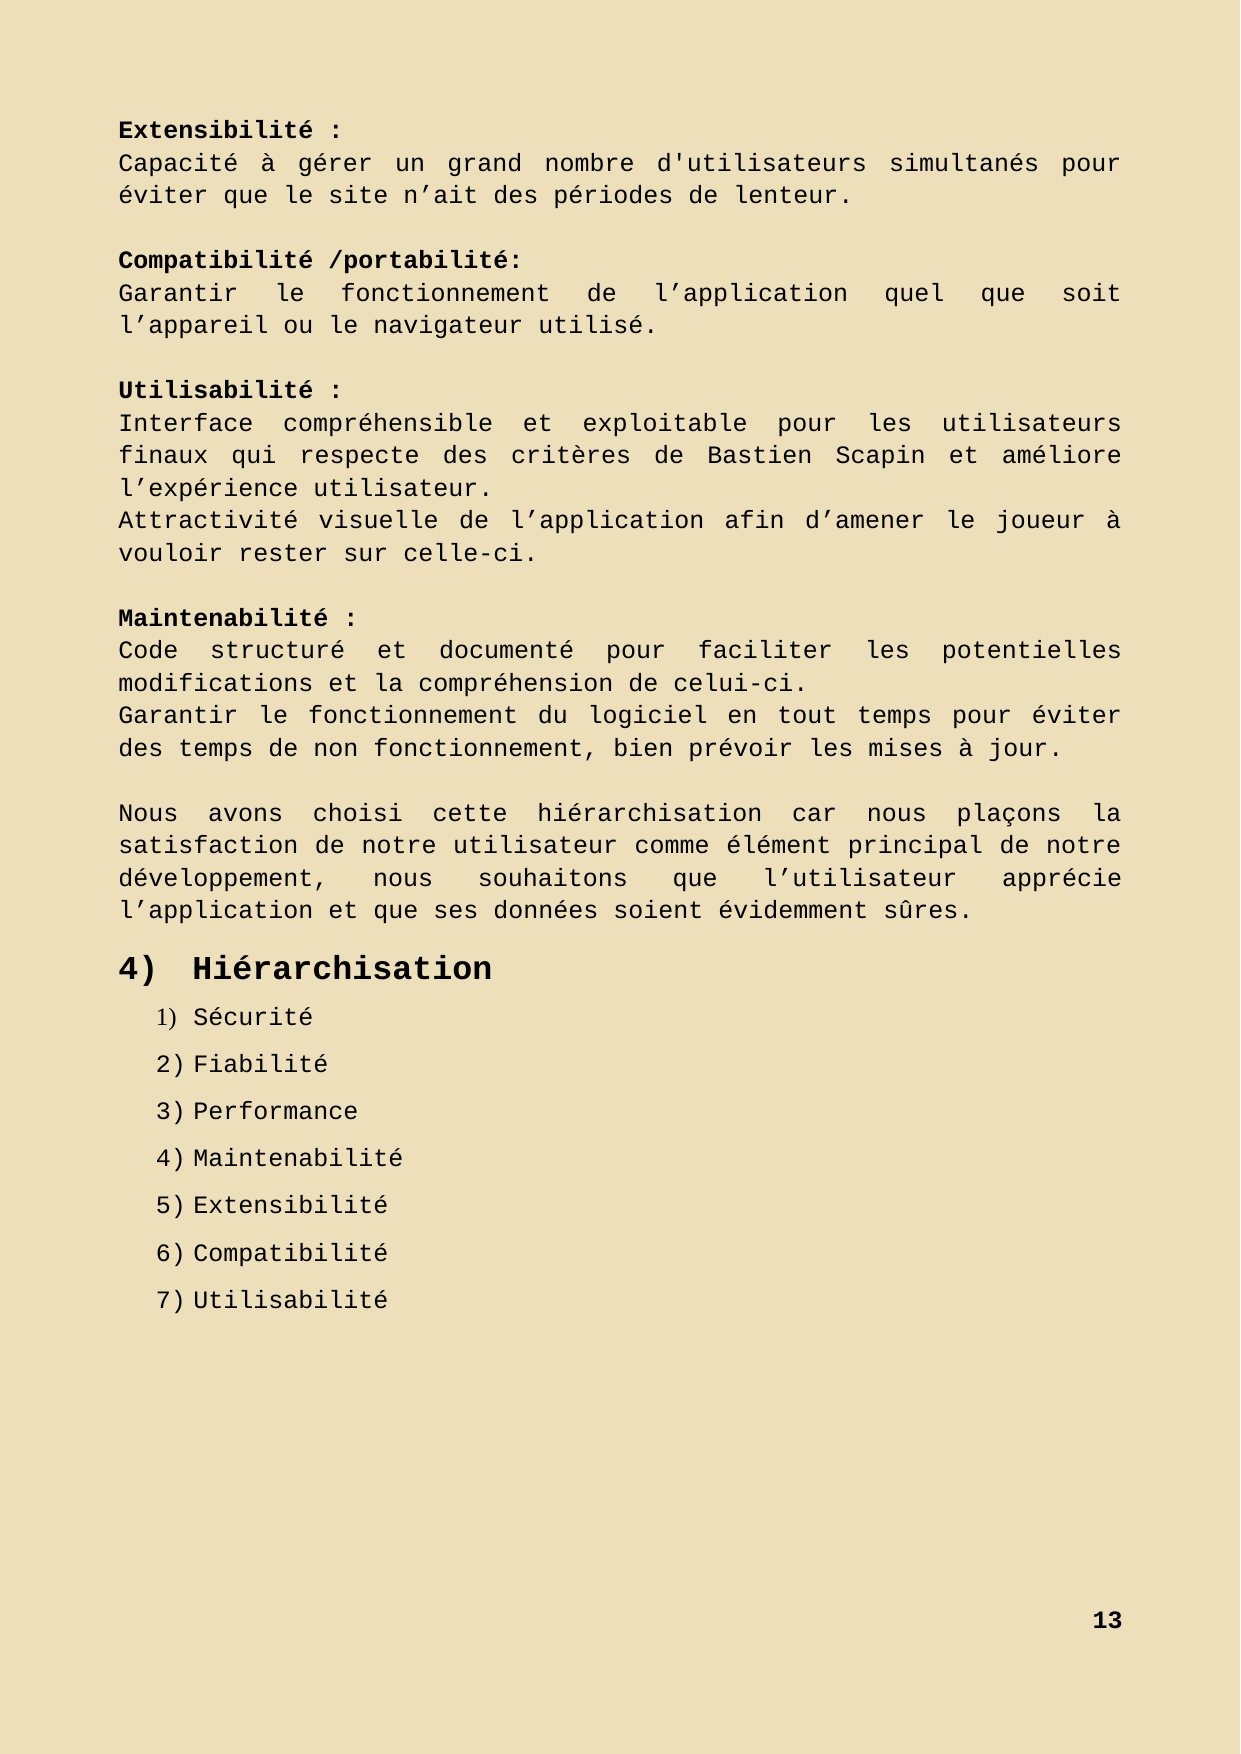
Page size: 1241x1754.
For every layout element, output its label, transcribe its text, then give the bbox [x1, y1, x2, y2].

text Code structuré et documenté pour faciliter les potentielles modifications et la compréhension de celui-ci. [118, 638, 1122, 699]
text Capacité à gérer un grand nombre d'utilisateurs simultanés pour éviter que le site n’ait des périodes de lenteur. [118, 151, 1122, 211]
text Garantir le fonctionnement de l’application quel que soit l’appareil ou le navigateur utilisé. [118, 281, 1122, 341]
list Fiabilité [156, 1052, 1122, 1080]
list Sécurité [156, 1002, 1122, 1033]
text Garantir le fonctionnement du logiciel en tout temps pour éviter des temps de non fonctionnement, bien prévoir les mises à jour. [118, 703, 1122, 764]
text Maintenabilité : [118, 606, 1122, 634]
list Performance [156, 1099, 1122, 1127]
subtitle Hiérarchisation [118, 951, 1122, 989]
text Utilisabilité : [118, 378, 1122, 406]
list Extensibilité [156, 1193, 1122, 1221]
text Compatibilité /portabilité: [118, 248, 1122, 276]
text Extensibilité : [118, 118, 1122, 146]
text Interface compréhensible et exploitable pour les utilisateurs finaux qui respecte des critères de Bastien Scapin et améliore l’expérience utilisateur. [118, 411, 1122, 504]
list Compatibilité [156, 1240, 1122, 1268]
text Attractivité visuelle de l’application afin d’amener le joueur à vouloir rester sur celle-ci. [118, 508, 1122, 569]
list Utilisabilité [156, 1287, 1122, 1316]
text Nous avons choisi cette hiérarchisation car nous plaçons la satisfaction de notre utilisateur comme élément principal de notre développement, nous souhaitons que l’utilisateur apprécie l’application et que ses données soient évidemment sûres. [118, 801, 1122, 926]
list Maintenabilité [156, 1146, 1122, 1174]
